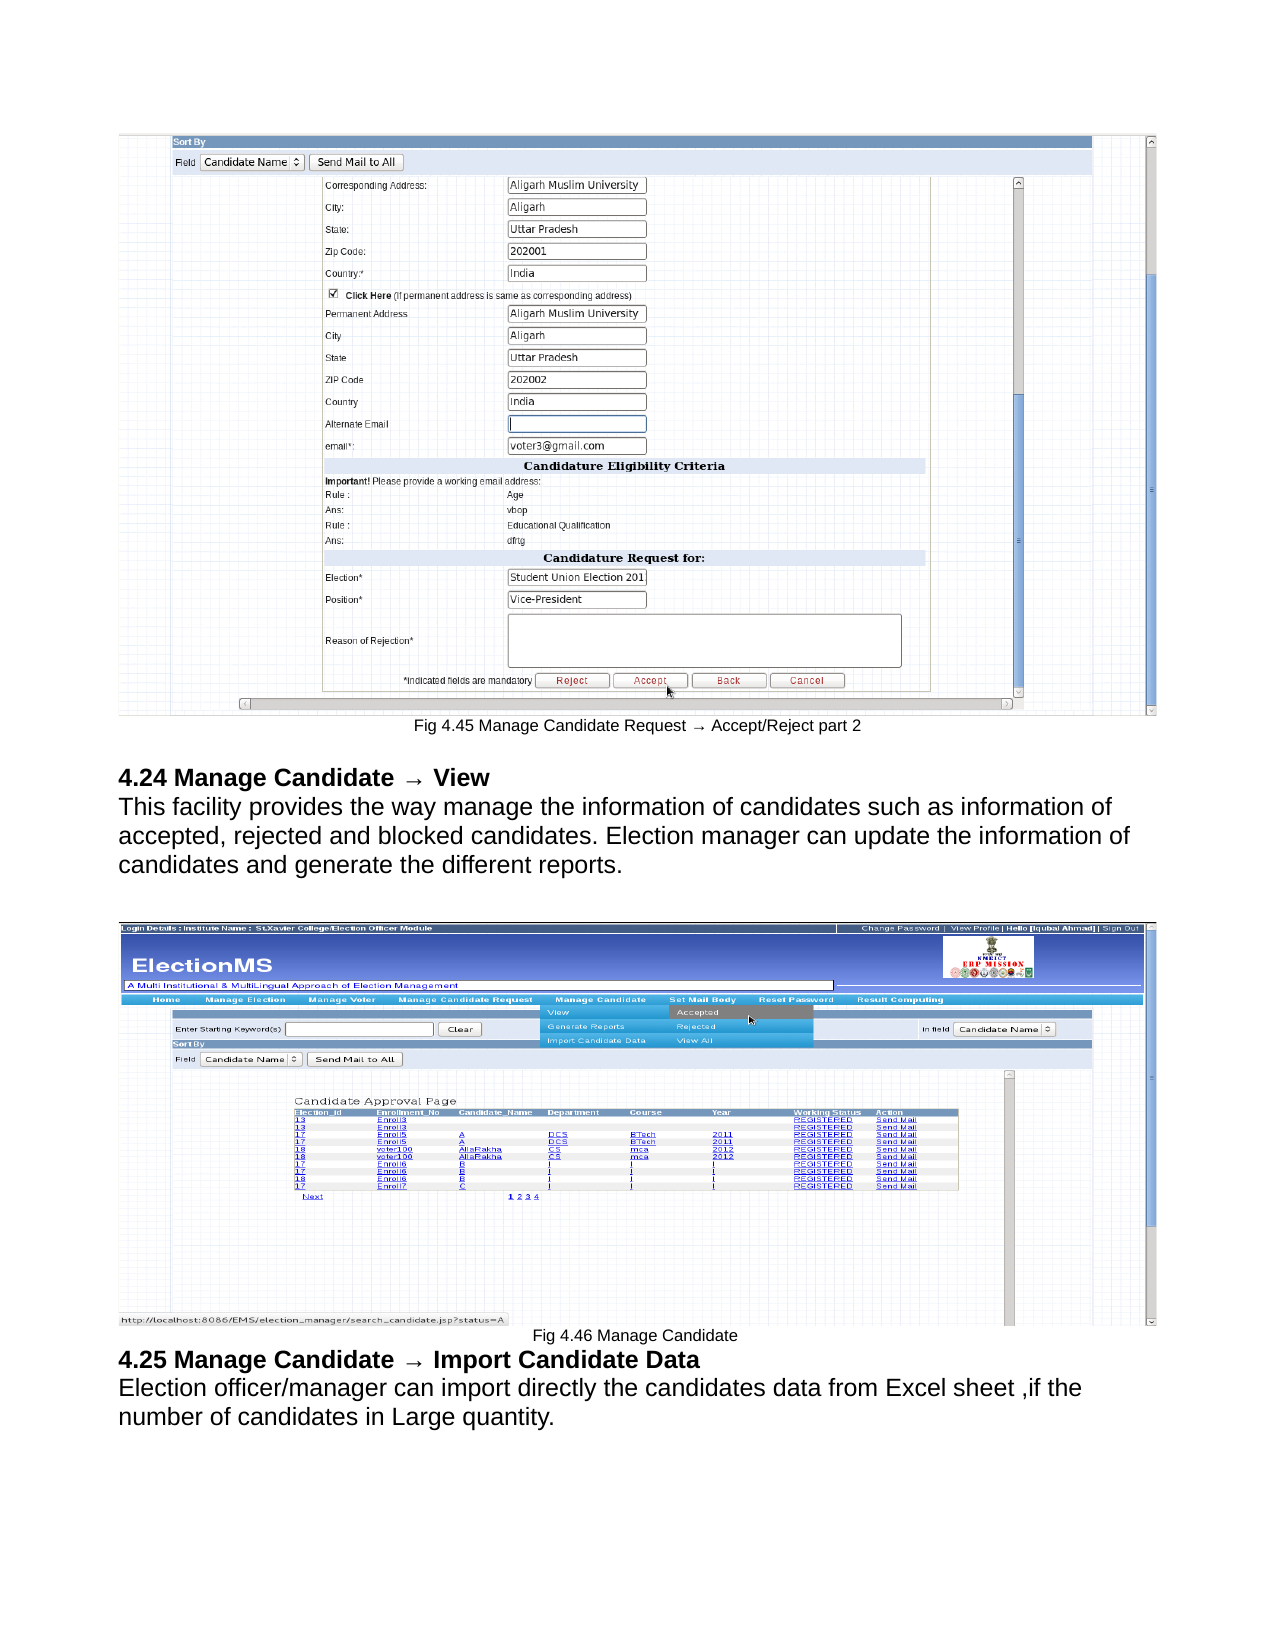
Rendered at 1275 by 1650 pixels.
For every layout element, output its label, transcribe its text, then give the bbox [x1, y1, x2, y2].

picture [118, 132, 1157, 716]
text 4.24 Manage Candidate → View [118, 763, 1157, 792]
text [118, 118, 1157, 132]
text Fig 4.46 Manage Candidate [118, 1326, 1157, 1344]
picture [118, 922, 1157, 1326]
text Fig 4.45 Manage Candidate Request → Accept/Reject part 2 [118, 716, 1157, 734]
text 4.25 Manage Candidate → Import Candidate Data [118, 1344, 1157, 1373]
text Election officer/manager can import directly the candidates data from Excel sheet ,if the number of candidates in Large quantity. [118, 1373, 1157, 1431]
text This facility provides the way manage the information of candidates such as information of accepted, rejected and blocked candidates. Election manager can update the information of candidates and generate the different reports. [118, 792, 1157, 878]
